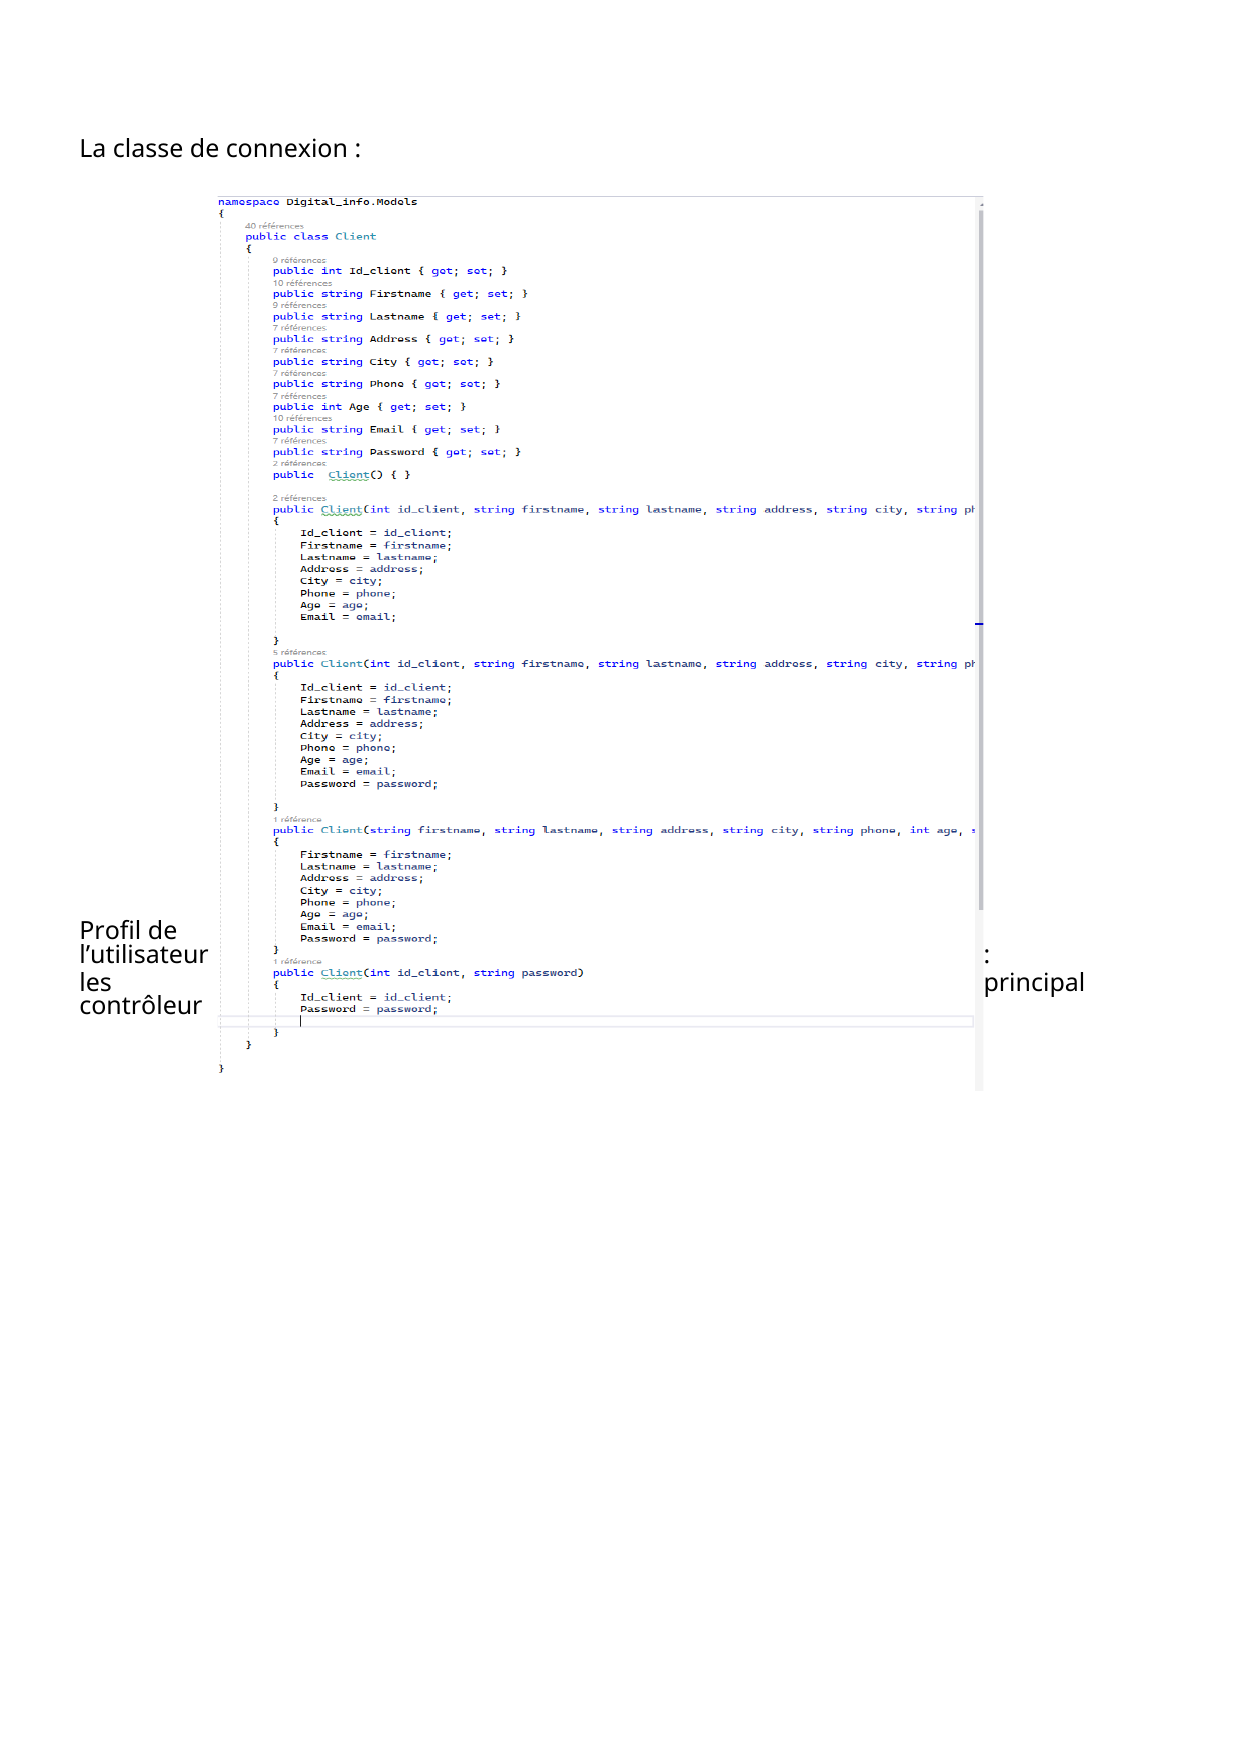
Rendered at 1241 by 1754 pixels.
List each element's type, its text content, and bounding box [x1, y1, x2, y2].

text les principal contrôleur [79, 971, 217, 1022]
text les principal contrôleur [984, 971, 1121, 1022]
text Profil de l’utilisateur [79, 919, 217, 971]
text : [984, 919, 1121, 971]
text La classe de connexion : [79, 137, 1121, 162]
